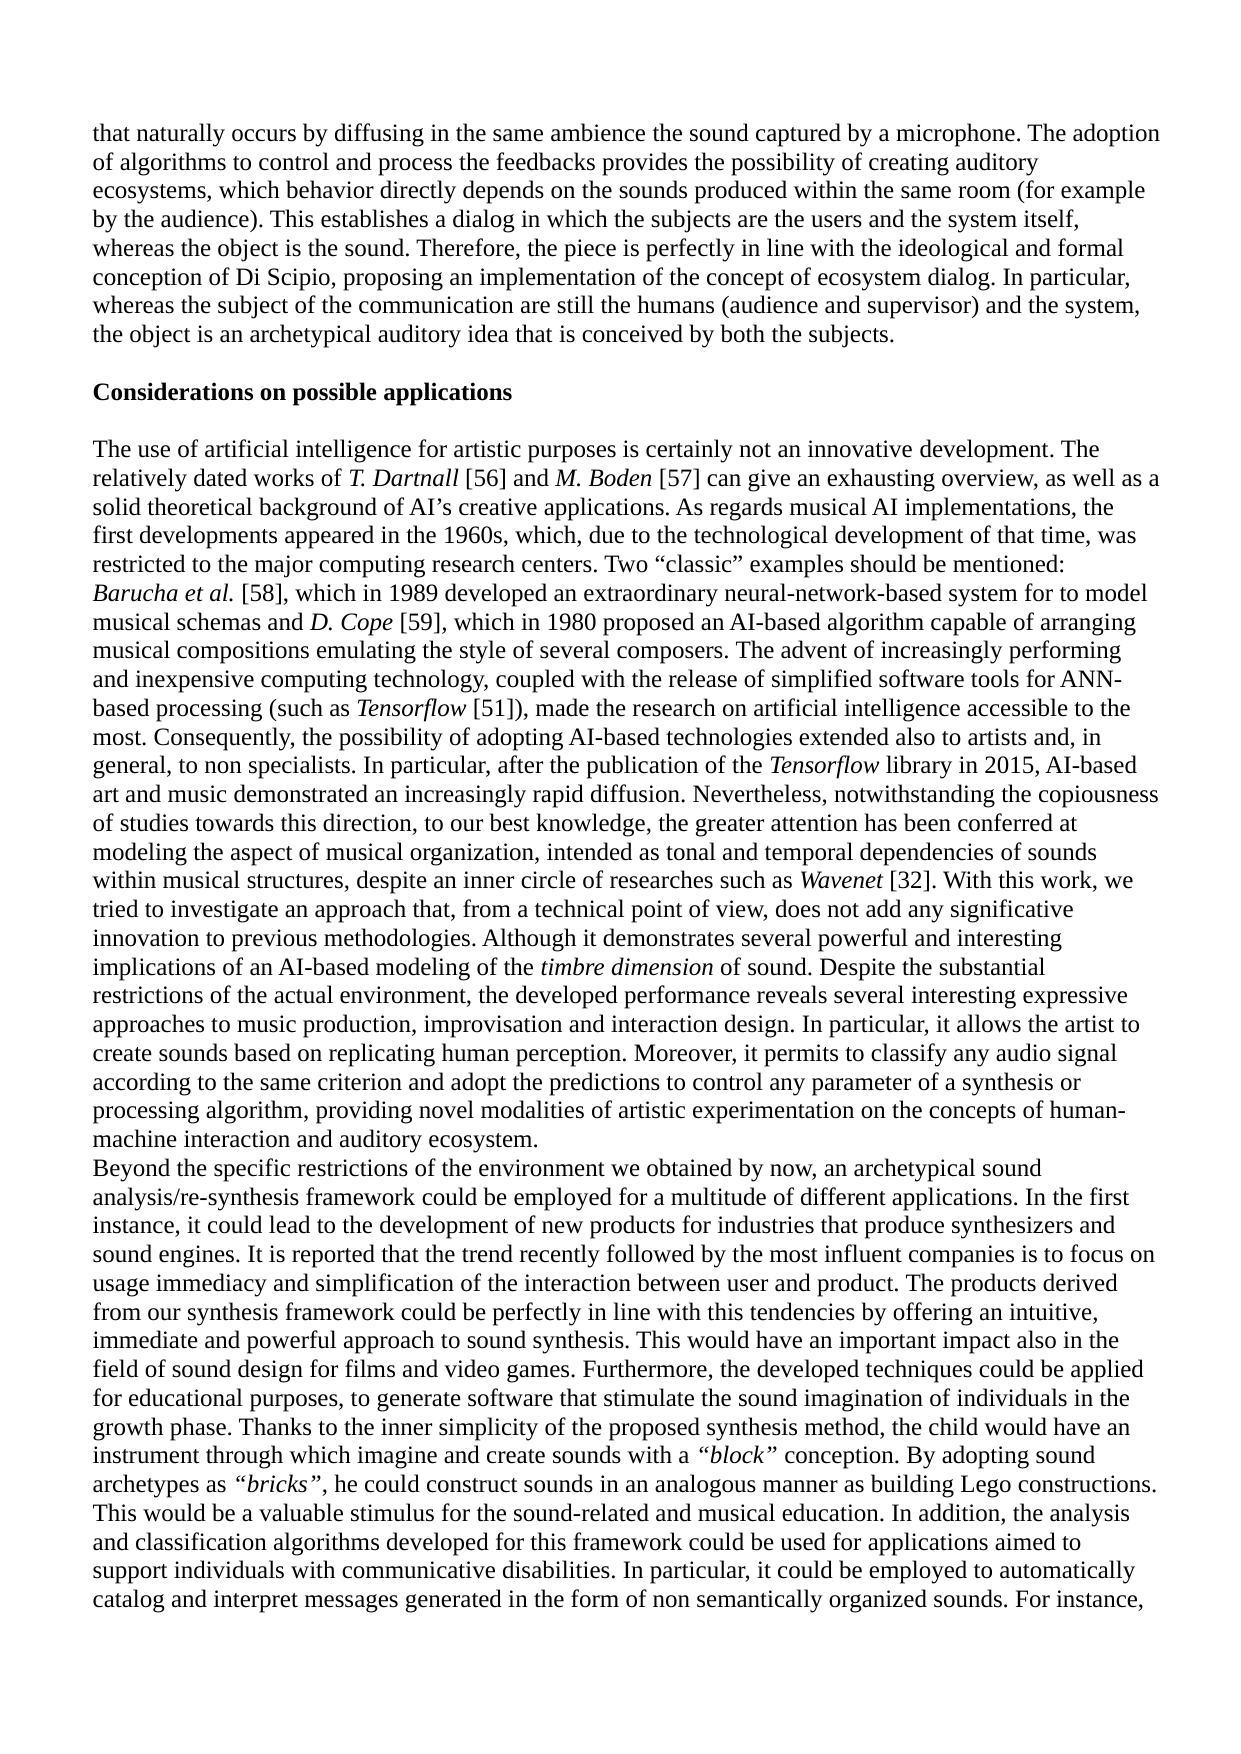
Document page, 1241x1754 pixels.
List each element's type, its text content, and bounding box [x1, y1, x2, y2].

text Considerations on possible applications [92, 377, 1160, 406]
text that naturally occurs by diffusing in the same ambience the sound captured by a microphone. The adoption of algorithms to control and process the feedbacks provides the possibility of creating auditory ecosystems, which behavior directly depends on the sounds produced within the same room (for example by the audience). This establishes a dialog in which the subjects are the users and the system itself, whereas the object is the sound. Therefore, the piece is perfectly in line with the ideological and formal conception of Di Scipio, proposing an implementation of the concept of ecosystem dialog. In particular, whereas the subject of the communication are still the humans (audience and supervisor) and the system, the object is an archetypical auditory idea that is conceived by both the subjects. [92, 118, 1160, 348]
text The use of artificial intelligence for artistic purposes is certainly not an innovative development. The relatively dated works of T. Dartnall [56] and M. Boden [57] can give an exhausting overview, as well as a solid theoretical background of AI’s creative applications. As regards musical AI implementations, the first developments appeared in the 1960s, which, due to the technological development of that time, was restricted to the major computing research centers. Two “classic” examples should be mentioned: Barucha et al. [58], which in 1989 developed an extraordinary neural-network-based system for to model musical schemas and D. Cope [59], which in 1980 proposed an AI-based algorithm capable of arranging musical compositions emulating the style of several composers. The advent of increasingly performing and inexpensive computing technology, coupled with the release of simplified software tools for ANN-based processing (such as Tensorflow [51]), made the research on artificial intelligence accessible to the most. Consequently, the possibility of adopting AI-based technologies extended also to artists and, in general, to non specialists. In particular, after the publication of the Tensorflow library in 2015, AI-based art and music demonstrated an increasingly rapid diffusion. Nevertheless, notwithstanding the copiousness of studies towards this direction, to our best knowledge, the greater attention has been conferred at modeling the aspect of musical organization, intended as tonal and temporal dependencies of sounds within musical structures, despite an inner circle of researches such as Wavenet [32]. With this work, we tried to investigate an approach that, from a technical point of view, does not add any significative innovation to previous methodologies. Although it demonstrates several powerful and interesting implications of an AI-based modeling of the timbre dimension of sound. Despite the substantial restrictions of the actual environment, the developed performance reveals several interesting expressive approaches to music production, improvisation and interaction design. In particular, it allows the artist to create sounds based on replicating human perception. Moreover, it permits to classify any audio signal according to the same criterion and adopt the predictions to control any parameter of a synthesis or processing algorithm, providing novel modalities of artistic experimentation on the concepts of human-machine interaction and auditory ecosystem. [92, 434, 1160, 1153]
text Beyond the specific restrictions of the environment we obtained by now, an archetypical sound analysis/re-synthesis framework could be employed for a multitude of different applications. In the first instance, it could lead to the development of new products for industries that produce synthesizers and sound engines. It is reported that the trend recently followed by the most influent companies is to focus on usage immediacy and simplification of the interaction between user and product. The products derived from our synthesis framework could be perfectly in line with this tendencies by offering an intuitive, immediate and powerful approach to sound synthesis. This would have an important impact also in the field of sound design for films and video games. Furthermore, the developed techniques could be applied for educational purposes, to generate software that stimulate the sound imagination of individuals in the growth phase. Thanks to the inner simplicity of the proposed synthesis method, the child would have an instrument through which imagine and create sounds with a “block” conception. By adopting sound archetypes as “bricks”, he could construct sounds in an analogous manner as building Lego constructions. This would be a valuable stimulus for the sound-related and musical education. In addition, the analysis and classification algorithms developed for this framework could be used for applications aimed to support individuals with communicative disabilities. In particular, it could be employed to automatically catalog and interpret messages generated in the form of non semantically organized sounds. For instance, [92, 1153, 1160, 1613]
